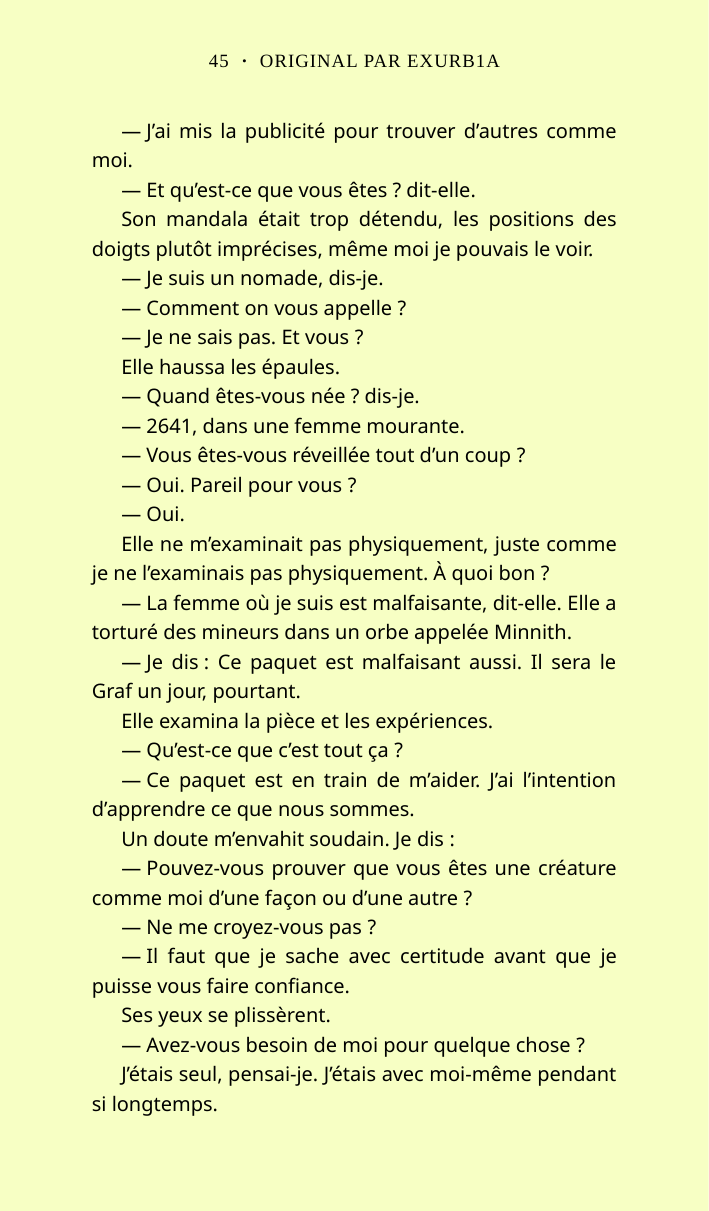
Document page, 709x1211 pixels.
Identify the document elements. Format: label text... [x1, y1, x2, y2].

text J’étais seul, pensai-je. J’étais avec moi-même pendant si longtemps. [92, 1058, 617, 1117]
text — Et qu’est-ce que vous êtes ? dit-elle. [92, 174, 617, 203]
text — Je ne sais pas. Et vous ? [92, 321, 617, 351]
text — Pouvez-vous prouver que vous êtes une créature comme moi d’une façon ou d’une autre ? [92, 852, 617, 911]
text — Vous êtes-vous réveillée tout d’un coup ? [92, 439, 617, 469]
text Un doute m’envahit soudain. Je dis : [92, 822, 617, 852]
text Elle haussa les épaules. [92, 351, 617, 380]
text — Avez-vous besoin de moi pour quelque chose ? [92, 1029, 617, 1058]
text — J’ai mis la publicité pour trouver d’autres comme moi. [92, 115, 617, 174]
text — 2641, dans une femme mourante. [92, 410, 617, 439]
text — Quand êtes-vous née ? dis-je. [92, 380, 617, 410]
text Son mandala était trop détendu, les positions des doigts plutôt imprécises, même moi je pouvais le voir. [92, 203, 617, 262]
text — Oui. [92, 498, 617, 528]
text — Oui. Pareil pour vous ? [92, 469, 617, 498]
text Elle ne m’examinait pas physiquement, juste comme je ne l’examinais pas physiquement. À quoi bon ? [92, 528, 617, 587]
text — Ne me croyez-vous pas ? [92, 911, 617, 940]
text Ses yeux se plissèrent. [92, 999, 617, 1029]
text Elle examina la pièce et les expériences. [92, 704, 617, 734]
text — La femme où je suis est malfaisante, dit-elle. Elle a torturé des mineurs dans un orbe appelée Minnith. [92, 587, 617, 646]
text — Comment on vous appelle ? [92, 292, 617, 321]
text — Ce paquet est en train de m’aider. J’ai l’intention d’apprendre ce que nous sommes. [92, 763, 617, 822]
text — Il faut que je sache avec certitude avant que je puisse vous faire confiance. [92, 940, 617, 999]
text — Je suis un nomade, dis-je. [92, 262, 617, 292]
text — Je dis : Ce paquet est malfaisant aussi. Il sera le Graf un jour, pourtant. [92, 646, 617, 704]
text — Qu’est-ce que c’est tout ça ? [92, 734, 617, 763]
